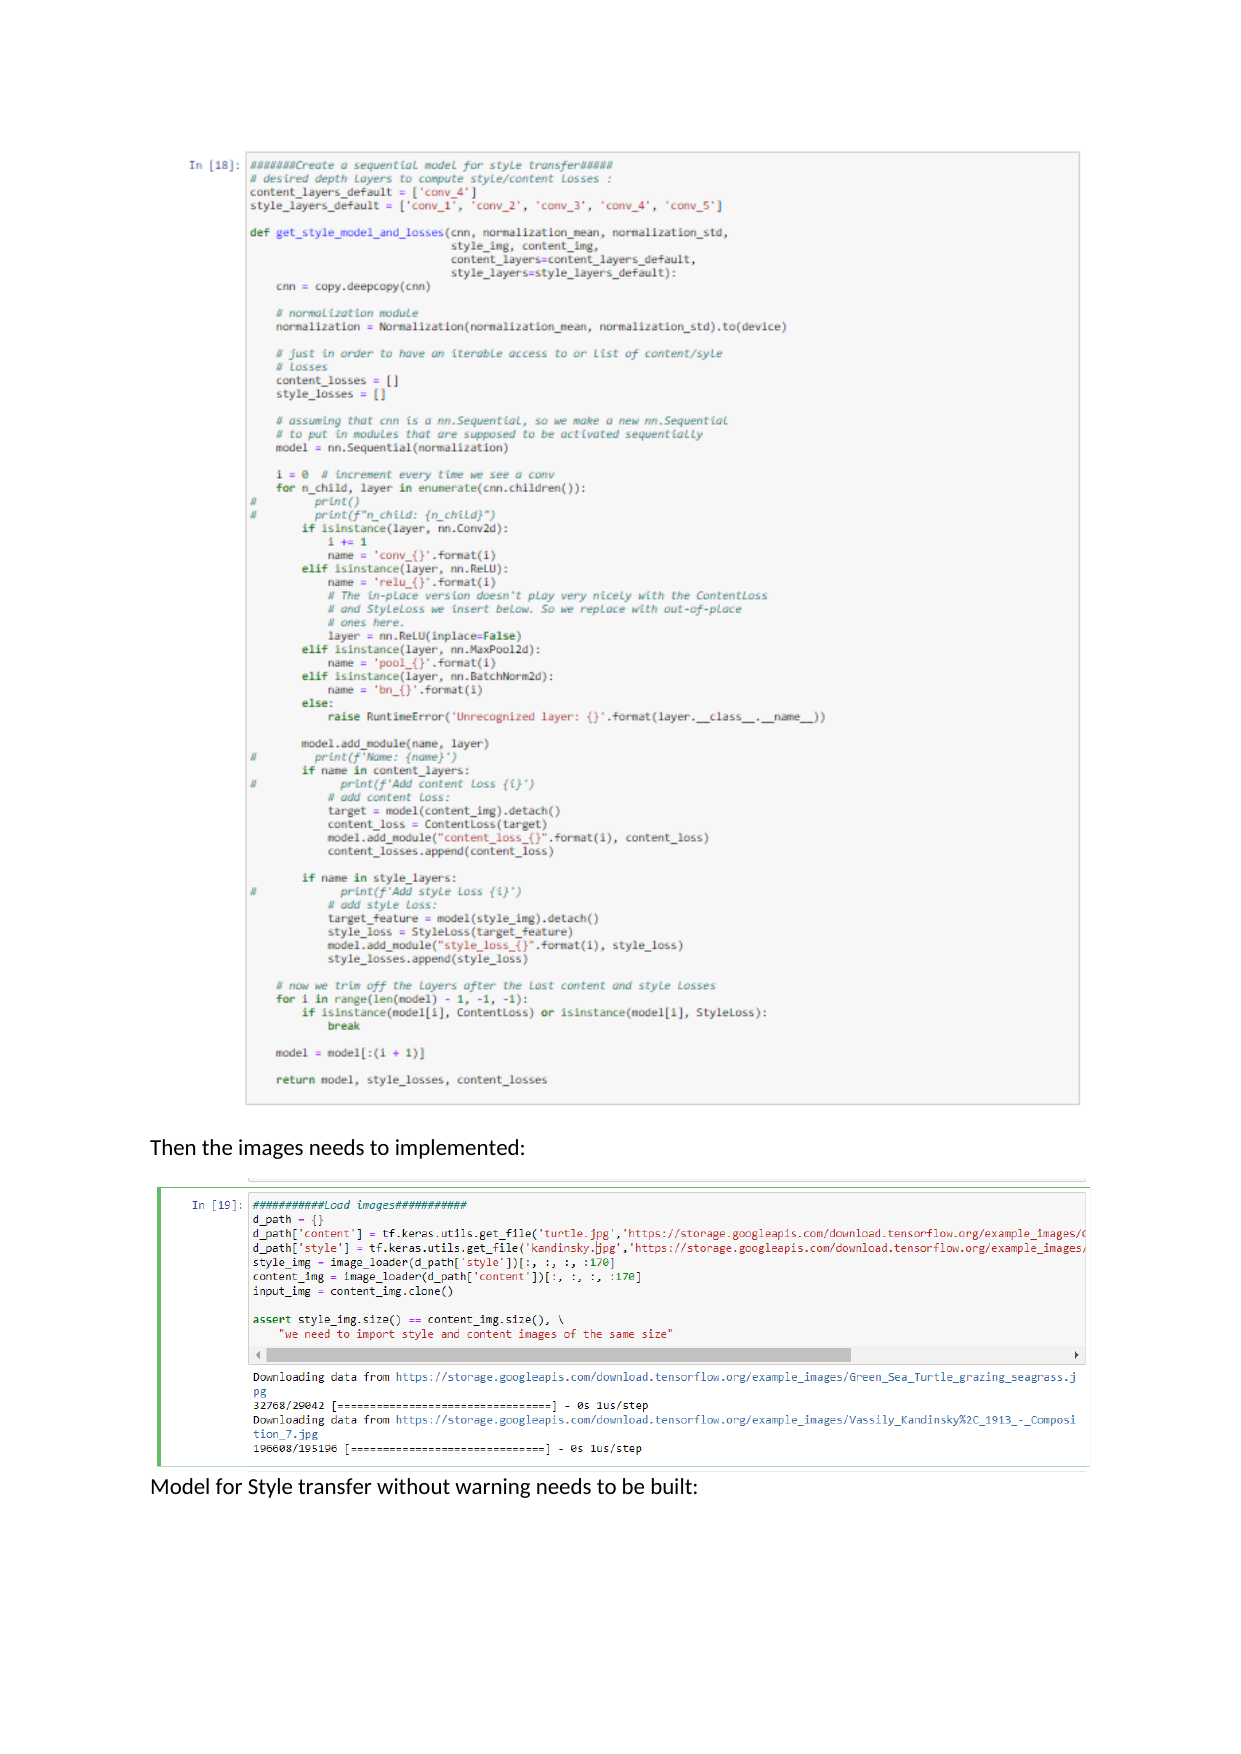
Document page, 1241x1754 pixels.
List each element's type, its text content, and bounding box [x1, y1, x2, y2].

text Then the images needs to implemented: [150, 1133, 1090, 1161]
text Model for Style transfer without warning needs to be built: [150, 1472, 1090, 1500]
